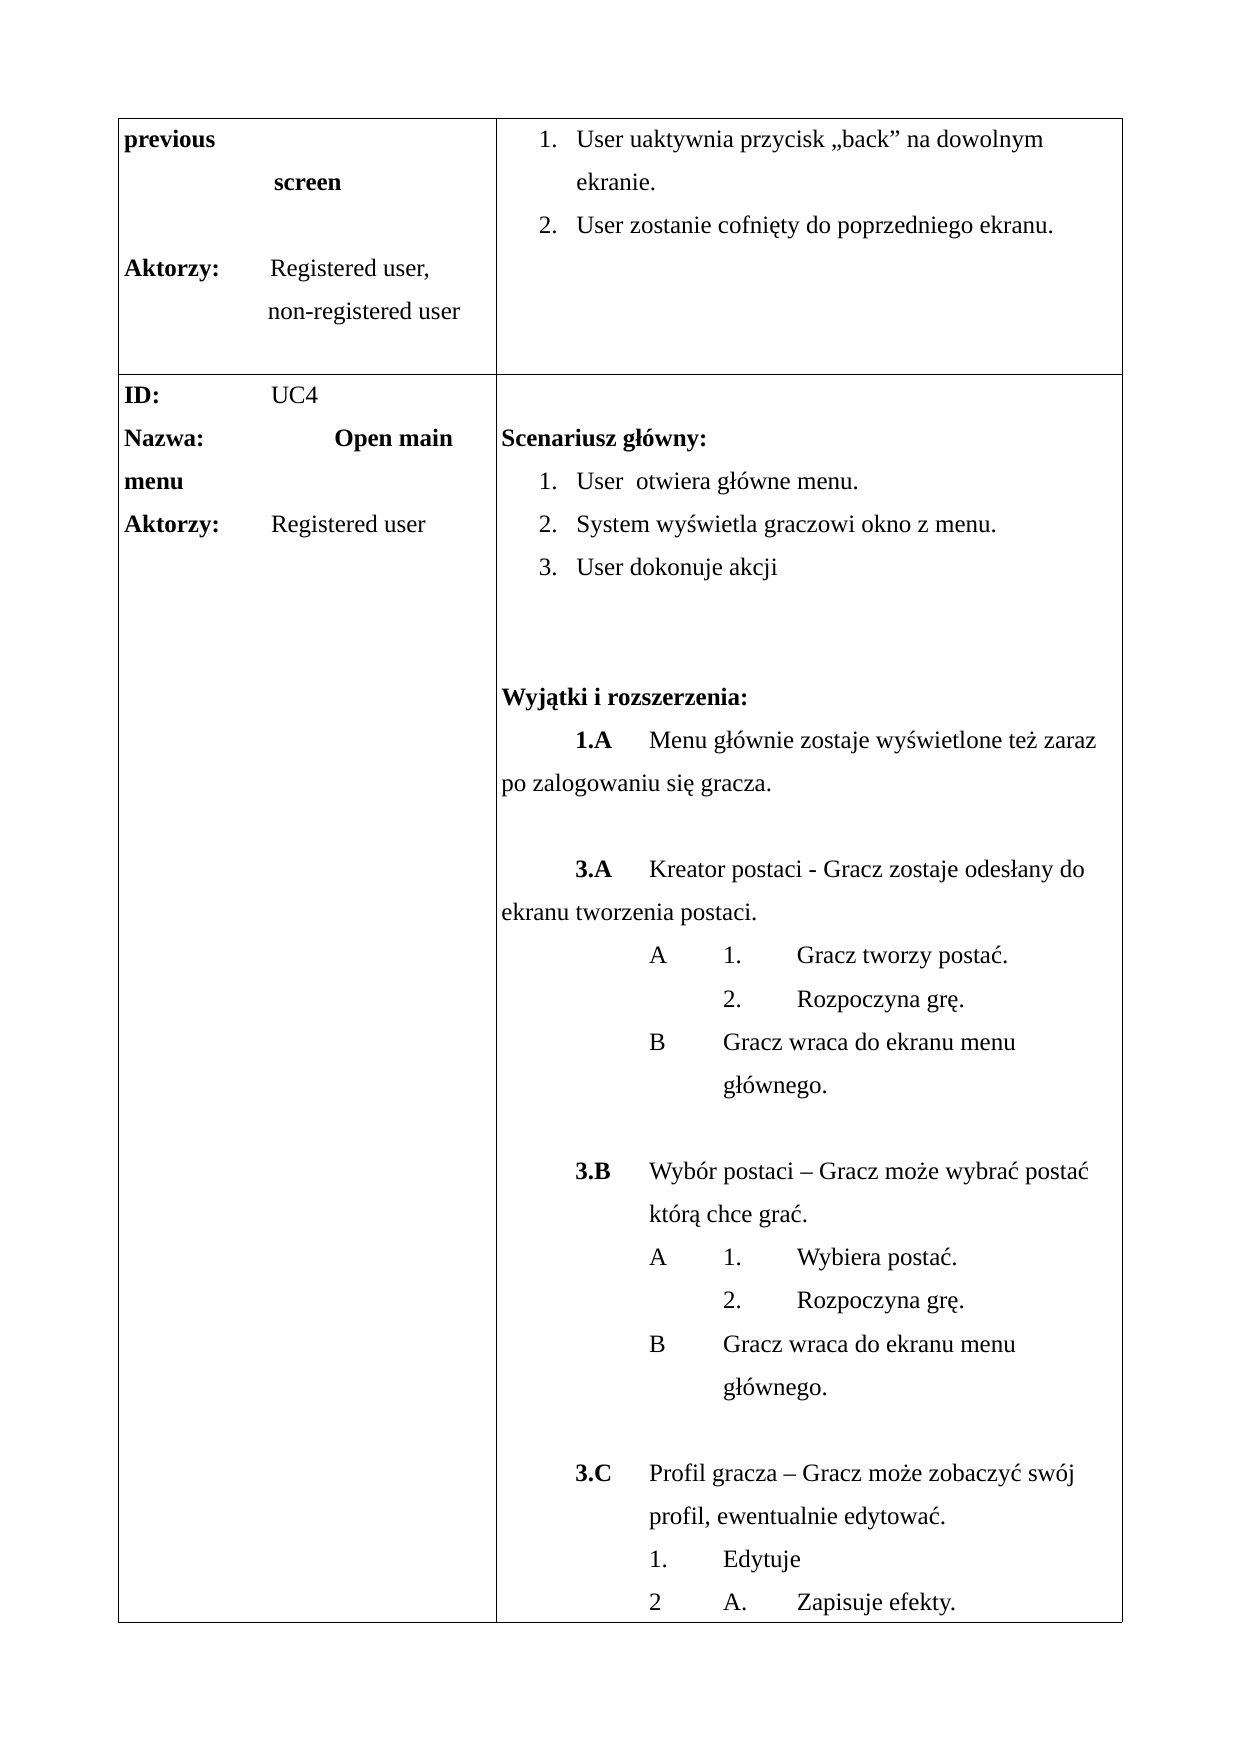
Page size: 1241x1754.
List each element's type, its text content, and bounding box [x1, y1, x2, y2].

table_cell Scenariusz główny: User uaktywnia przycisk „back” na dowolnym ekranie. User zostanie cofnięty do poprzedniego ekranu. [497, 119, 1122, 374]
table_cell Scenariusz główny: User otwiera główne menu. System wyświetla graczowi okno z menu. User dokonuje akcji Wyjątki i rozszerzenia: 1.A Menu głównie zostaje wyświetlone też zaraz po zalogowaniu się gracza. 3.A Kreator postaci - Gracz zostaje odesłany do ekranu tworzenia postaci. A 1. Gracz tworzy postać. 2. Rozpoczyna grę. B Gracz wraca do ekranu menu głównego. 3.B Wybór postaci – Gracz może wybrać postać którą chce grać. A 1. Wybiera postać. 2. Rozpoczyna grę. B Gracz wraca do ekranu menu głównego. 3.C Profil gracza – Gracz może zobaczyć swój profil, ewentualnie edytować. 1. Edytuje 2 A. Zapisuje efekty. [497, 375, 1122, 1622]
table_cell previous screen Aktorzy: Registered user, non-registered user [119, 119, 496, 374]
table_cell ID: UC4 Nazwa: Open main menu Aktorzy: Registered user [119, 375, 496, 1622]
